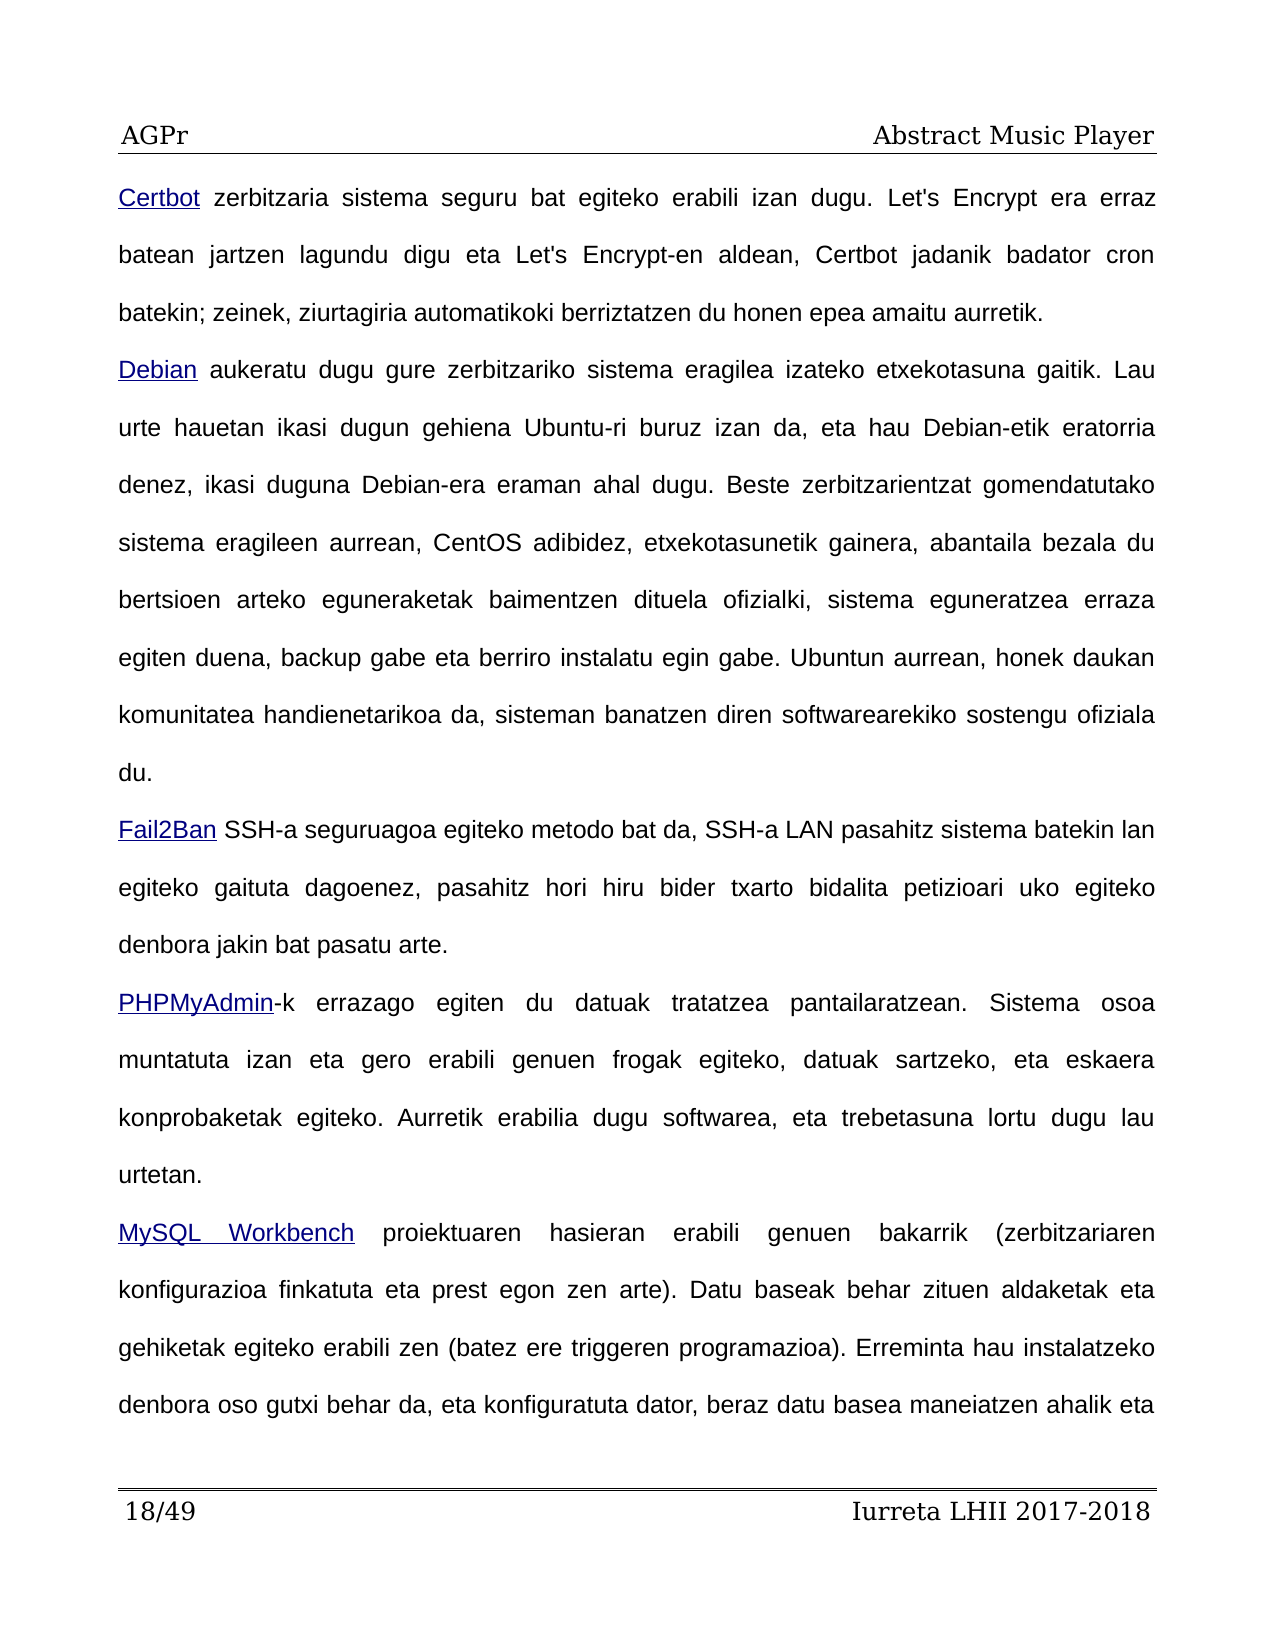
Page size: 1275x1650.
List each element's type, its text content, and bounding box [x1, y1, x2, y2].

text Certbot zerbitzaria sistema seguru bat egiteko erabili izan dugu. Let's Encrypt era erraz batean jartzen lagundu digu eta Let's Encrypt-en aldean, Certbot jadanik badator cron batekin; zeinek, ziurtagiria automatikoki berriztatzen du honen epea amaitu aurretik. [118, 183, 1157, 326]
text Debian aukeratu dugu gure zerbitzariko sistema eragilea izateko etxekotasuna gaitik. Lau urte hauetan ikasi dugun gehiena Ubuntu-ri buruz izan da, eta hau Debian-etik eratorria denez, ikasi duguna Debian-era eraman ahal dugu. Beste zerbitzarientzat gomendatutako sistema eragileen aurrean, CentOS adibidez, etxekotasunetik gainera, abantaila bezala du bertsioen arteko eguneraketak baimentzen dituela ofizialki, sistema eguneratzea erraza egiten duena, backup gabe eta berriro instalatu egin gabe. Ubuntun aurrean, honek daukan komunitatea handienetarikoa da, sisteman banatzen diren softwarearekiko sostengu ofiziala du. [118, 355, 1157, 786]
text PHPMyAdmin-k errazago egiten du datuak tratatzea pantailaratzean. Sistema osoa muntatuta izan eta gero erabili genuen frogak egiteko, datuak sartzeko, eta eskaera konprobaketak egiteko. Aurretik erabilia dugu softwarea, eta trebetasuna lortu dugu lau urtetan. [118, 988, 1157, 1189]
text MySQL Workbench proiektuaren hasieran erabili genuen bakarrik (zerbitzariaren konfigurazioa finkatuta eta prest egon zen arte). Datu baseak behar zituen aldaketak eta gehiketak egiteko erabili zen (batez ere triggeren programazioa). Erreminta hau instalatzeko denbora oso gutxi behar da, eta konfiguratuta dator, beraz datu basea maneiatzen ahalik eta [118, 1218, 1157, 1419]
text Fail2Ban SSH-a seguruagoa egiteko metodo bat da, SSH-a LAN pasahitz sistema batekin lan egiteko gaituta dagoenez, pasahitz hori hiru bider txarto bidalita petizioari uko egiteko denbora jakin bat pasatu arte. [118, 815, 1157, 959]
